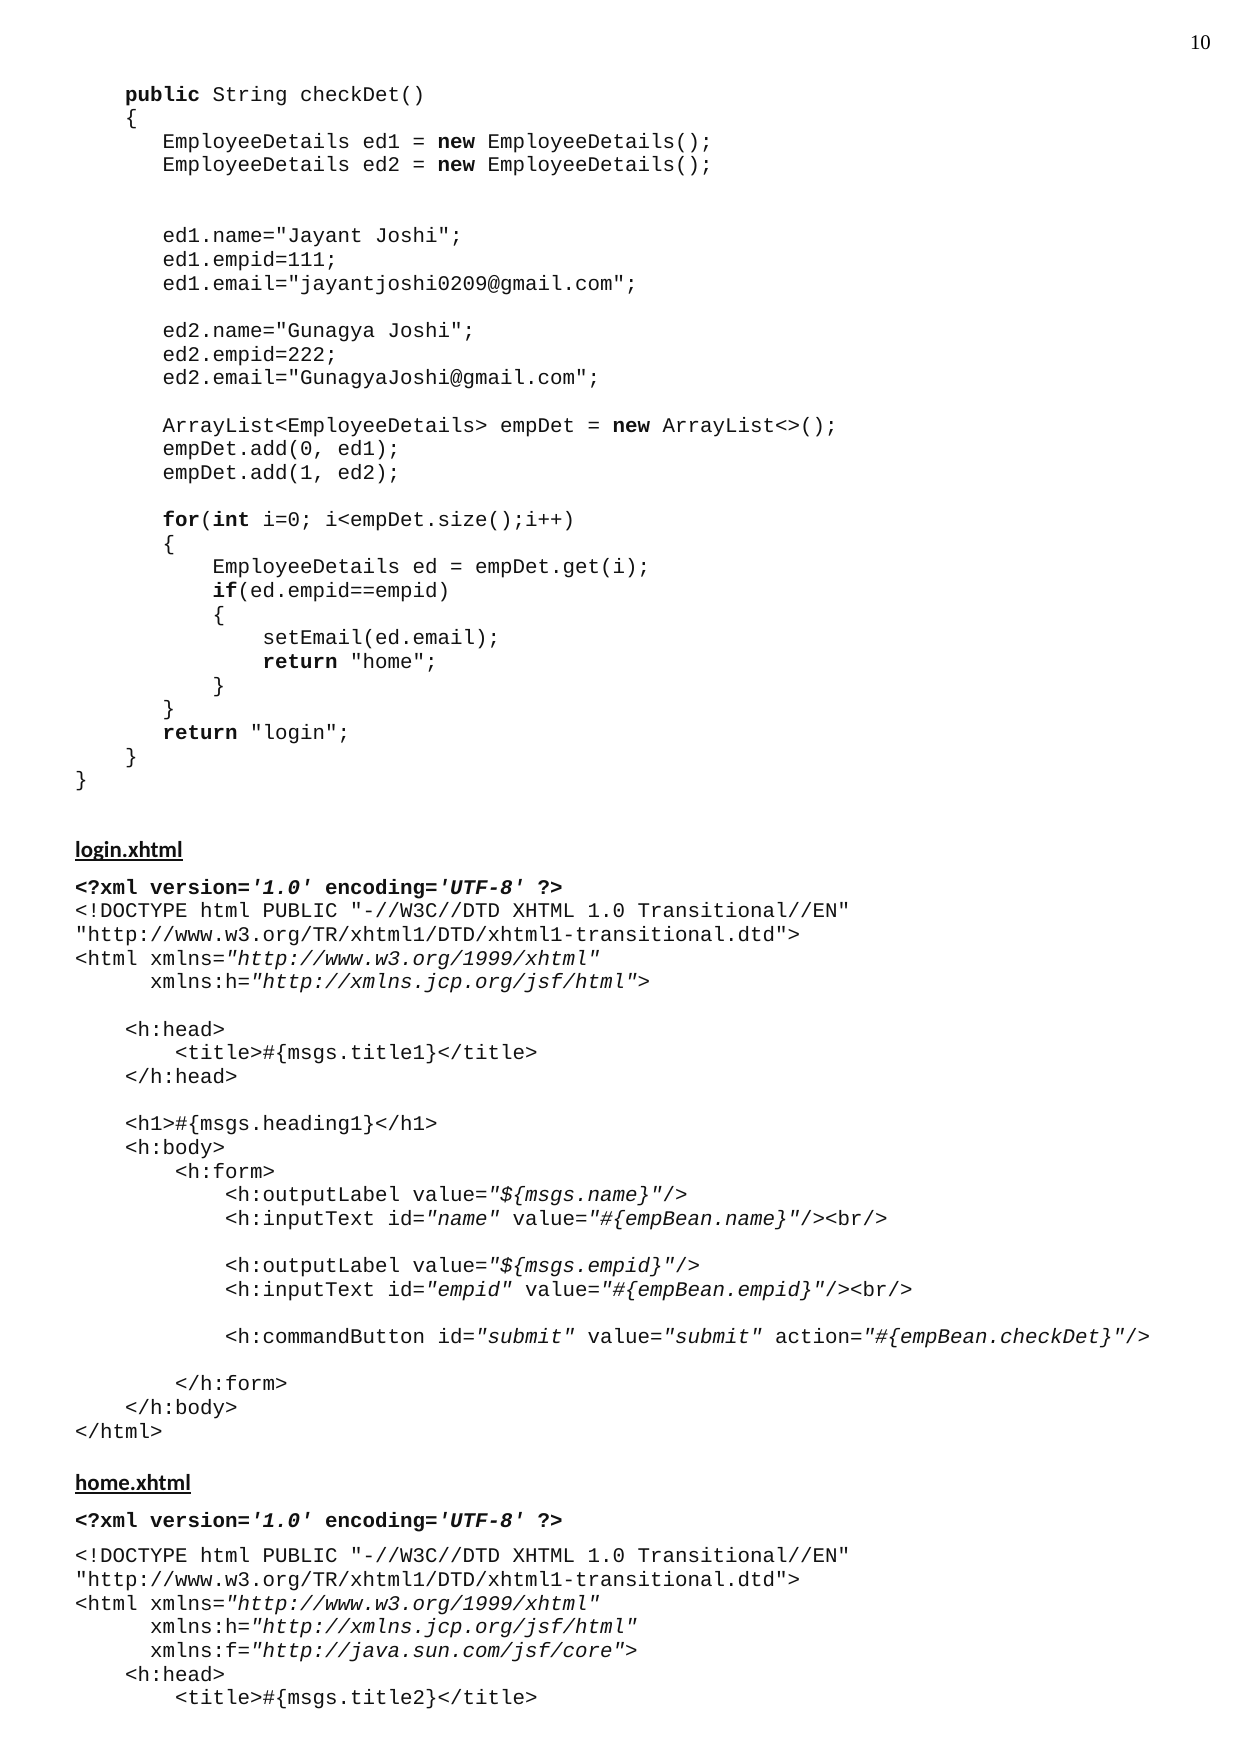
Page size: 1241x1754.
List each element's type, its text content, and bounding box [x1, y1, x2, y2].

text <!DOCTYPE html PUBLIC "-//W3C//DTD XHTML 1.0 Transitional//EN" "http://www.w3.org/TR/xhtml1/DTD/xhtml1-transitional.dtd"> [75, 901, 1211, 948]
text { [75, 533, 1211, 556]
text </h:head> [75, 1066, 1211, 1090]
text } [75, 746, 1211, 769]
text <h:inputText id="empid" value="#{empBean.empid}"/><br/> [75, 1279, 1211, 1302]
text <html xmlns="http://www.w3.org/1999/xhtml" [75, 948, 1211, 971]
text <h:head> [75, 1019, 1211, 1042]
text xmlns:f="http://java.sun.com/jsf/core"> [75, 1640, 1211, 1664]
text <h:head> [75, 1664, 1211, 1687]
text <h:body> [75, 1137, 1211, 1161]
text if(ed.empid==empid) [75, 580, 1211, 604]
text <h1>#{msgs.heading1}</h1> [75, 1113, 1211, 1137]
text <h:outputLabel value="${msgs.empid}"/> [75, 1255, 1211, 1279]
text <?xml version='1.0' encoding='UTF-8' ?> [75, 877, 1211, 901]
text <title>#{msgs.title2}</title> [75, 1687, 1211, 1711]
text { [75, 604, 1211, 627]
text } [75, 698, 1211, 722]
text <h:outputLabel value="${msgs.name}"/> [75, 1184, 1211, 1208]
text EmployeeDetails ed = empDet.get(i); [75, 556, 1211, 580]
text xmlns:h="http://xmlns.jcp.org/jsf/html"> [75, 971, 1211, 995]
text <h:inputText id="name" value="#{empBean.name}"/><br/> [75, 1208, 1211, 1232]
text EmployeeDetails ed1 = new EmployeeDetails(); [75, 131, 1211, 154]
text <html xmlns="http://www.w3.org/1999/xhtml" [75, 1593, 1211, 1616]
text xmlns:h="http://xmlns.jcp.org/jsf/html" [75, 1616, 1211, 1640]
text <!DOCTYPE html PUBLIC "-//W3C//DTD XHTML 1.0 Transitional//EN" "http://www.w3.org/TR/xhtml1/DTD/xhtml1-transitional.dtd"> [75, 1545, 1211, 1593]
text ed1.email="jayantjoshi0209@gmail.com"; [75, 273, 1211, 296]
text ed2.empid=222; [75, 344, 1211, 367]
text return "home"; [75, 651, 1211, 675]
text home.xhtml [75, 1468, 1211, 1496]
text </h:form> [75, 1373, 1211, 1397]
text } [75, 675, 1211, 698]
text { [75, 107, 1211, 131]
text <title>#{msgs.title1}</title> [75, 1042, 1211, 1066]
text return "login"; [75, 722, 1211, 746]
text setEmail(ed.email); [75, 627, 1211, 651]
text <?xml version='1.0' encoding='UTF-8' ?> [75, 1510, 1211, 1534]
text ed1.name="Jayant Joshi"; [75, 225, 1211, 249]
text } [75, 769, 1211, 793]
text <h:commandButton id="submit" value="submit" action="#{empBean.checkDet}"/> [75, 1326, 1211, 1350]
text ed1.empid=111; [75, 249, 1211, 273]
text for(int i=0; i<empDet.size();i++) [75, 509, 1211, 533]
text empDet.add(0, ed1); [75, 438, 1211, 462]
text public String checkDet() [75, 83, 1211, 107]
text empDet.add(1, ed2); [75, 462, 1211, 486]
text </h:body> [75, 1397, 1211, 1421]
text </html> [75, 1421, 1211, 1444]
text ed2.name="Gunagya Joshi"; [75, 320, 1211, 344]
text EmployeeDetails ed2 = new EmployeeDetails(); [75, 154, 1211, 178]
text ArrayList<EmployeeDetails> empDet = new ArrayList<>(); [75, 414, 1211, 438]
text login.xhtml [75, 835, 1211, 863]
text <h:form> [75, 1161, 1211, 1184]
text ed2.email="GunagyaJoshi@gmail.com"; [75, 367, 1211, 391]
